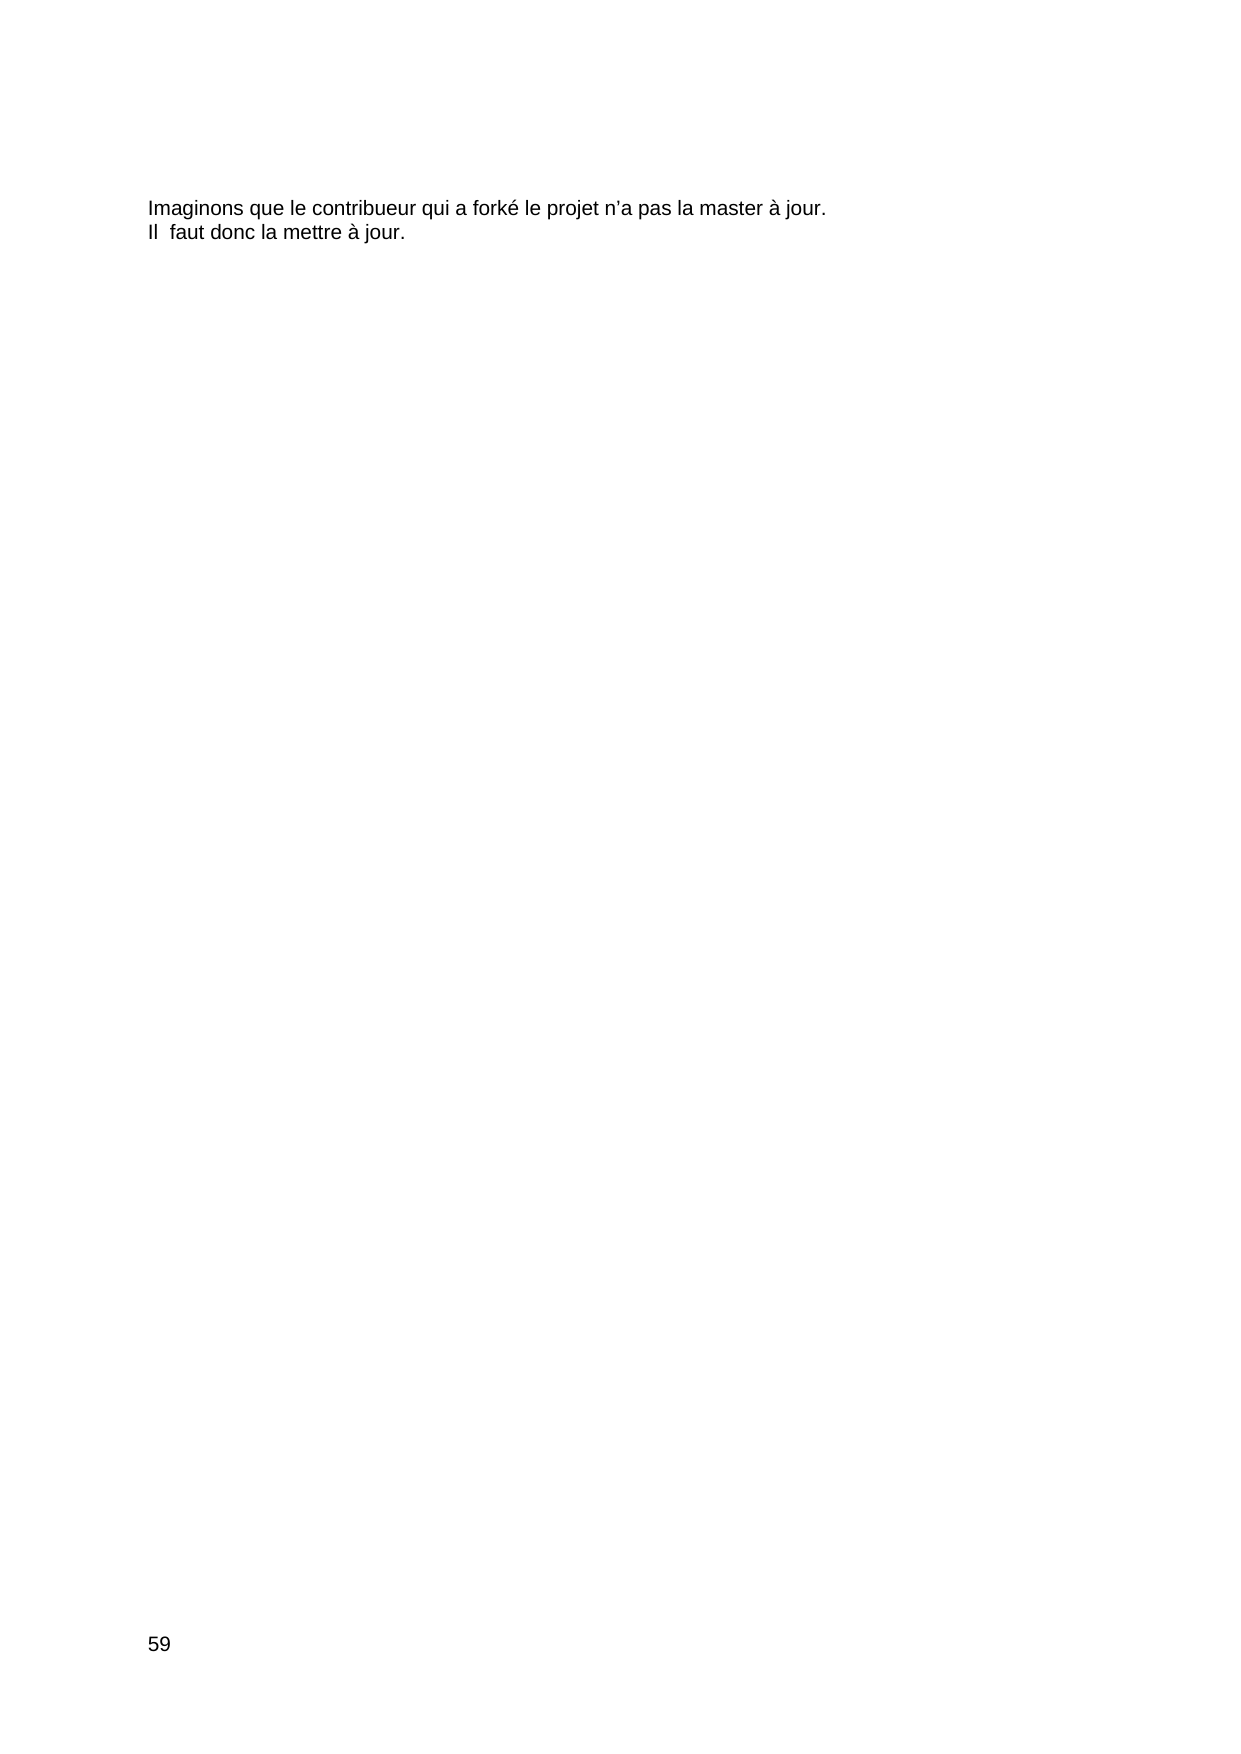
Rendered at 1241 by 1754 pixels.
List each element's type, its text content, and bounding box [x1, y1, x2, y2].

text Il faut donc la mettre à jour. [148, 219, 1093, 243]
text Imaginons que le contribueur qui a forké le projet n’a pas la master à jour. [148, 196, 1093, 219]
